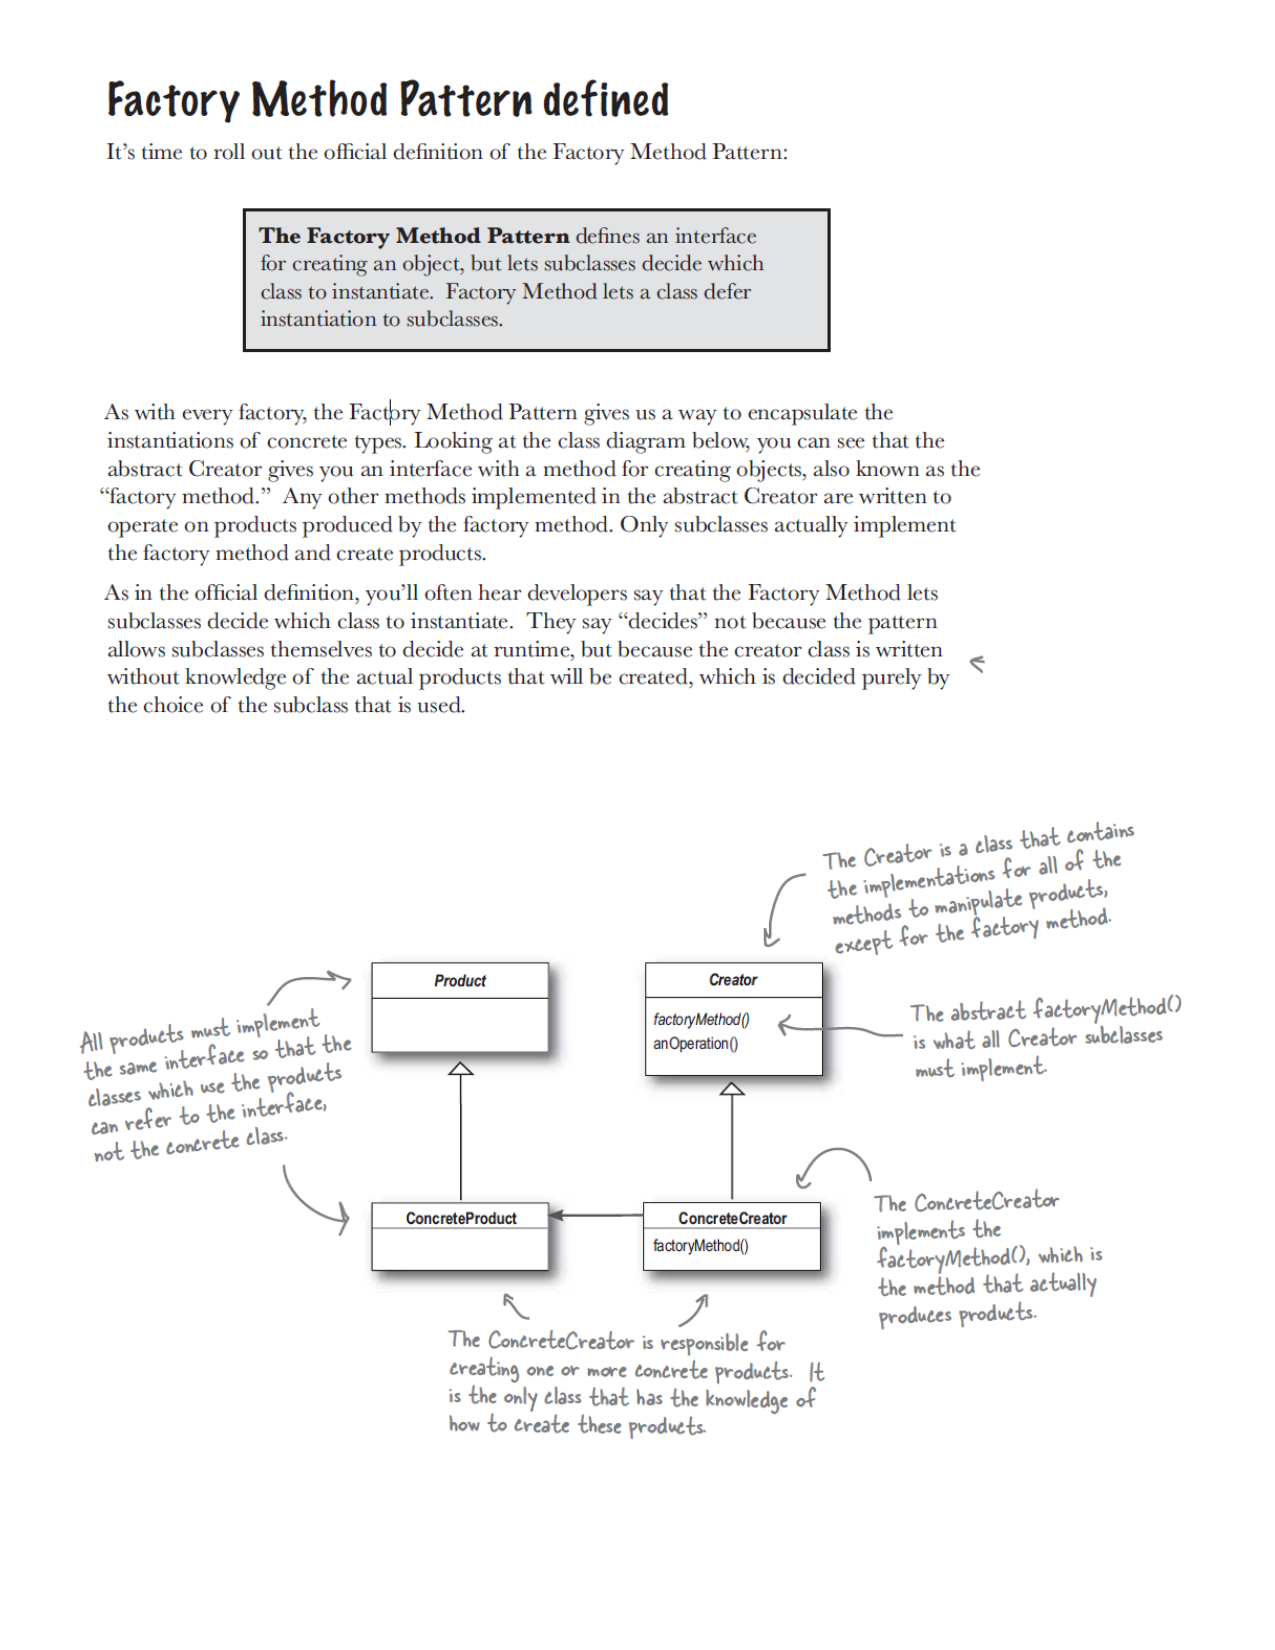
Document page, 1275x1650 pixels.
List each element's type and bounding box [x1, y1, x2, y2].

picture [70, 805, 1183, 1446]
picture [99, 74, 985, 731]
